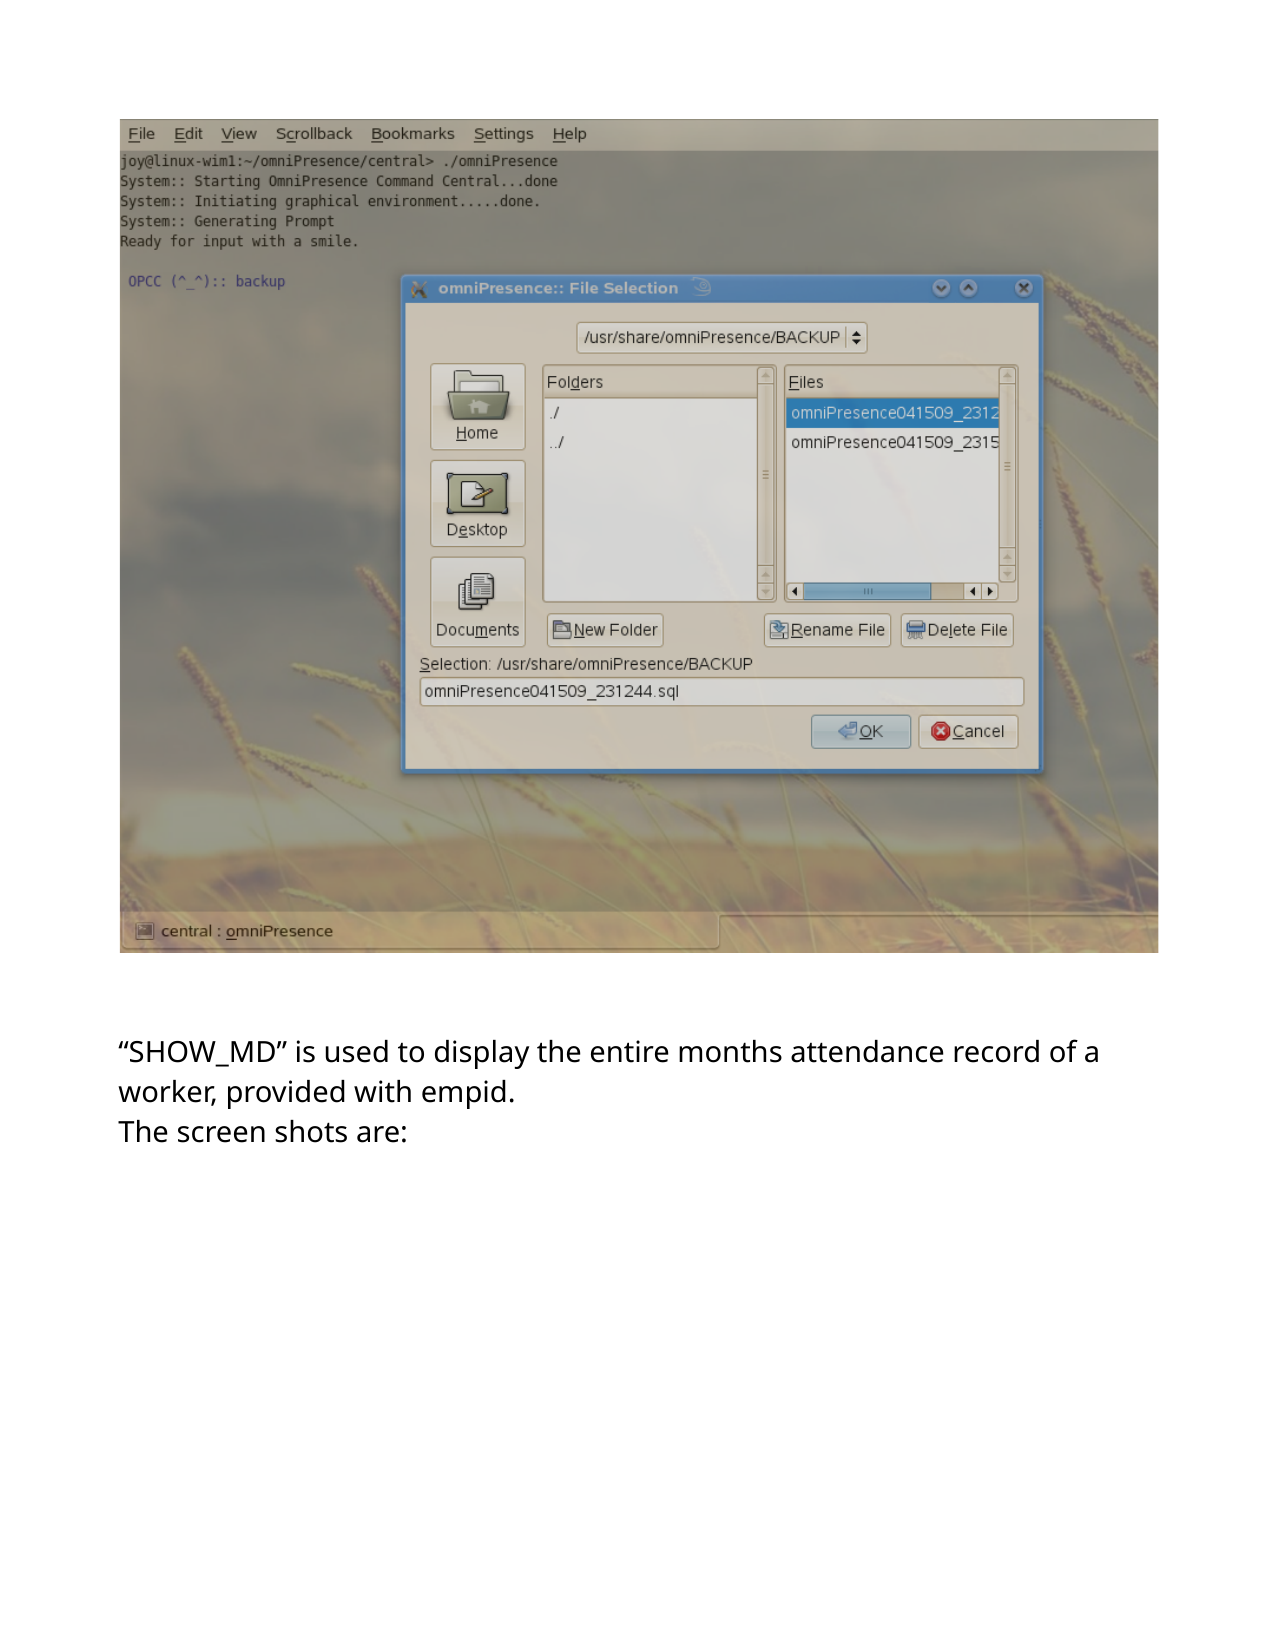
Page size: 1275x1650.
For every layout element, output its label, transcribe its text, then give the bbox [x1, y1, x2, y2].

text The screen shots are: [118, 1111, 1157, 1151]
text “SHOW_MD” is used to display the entire months attendance record of a worker, provided with empid. [118, 1032, 1157, 1111]
picture [119, 119, 1159, 953]
